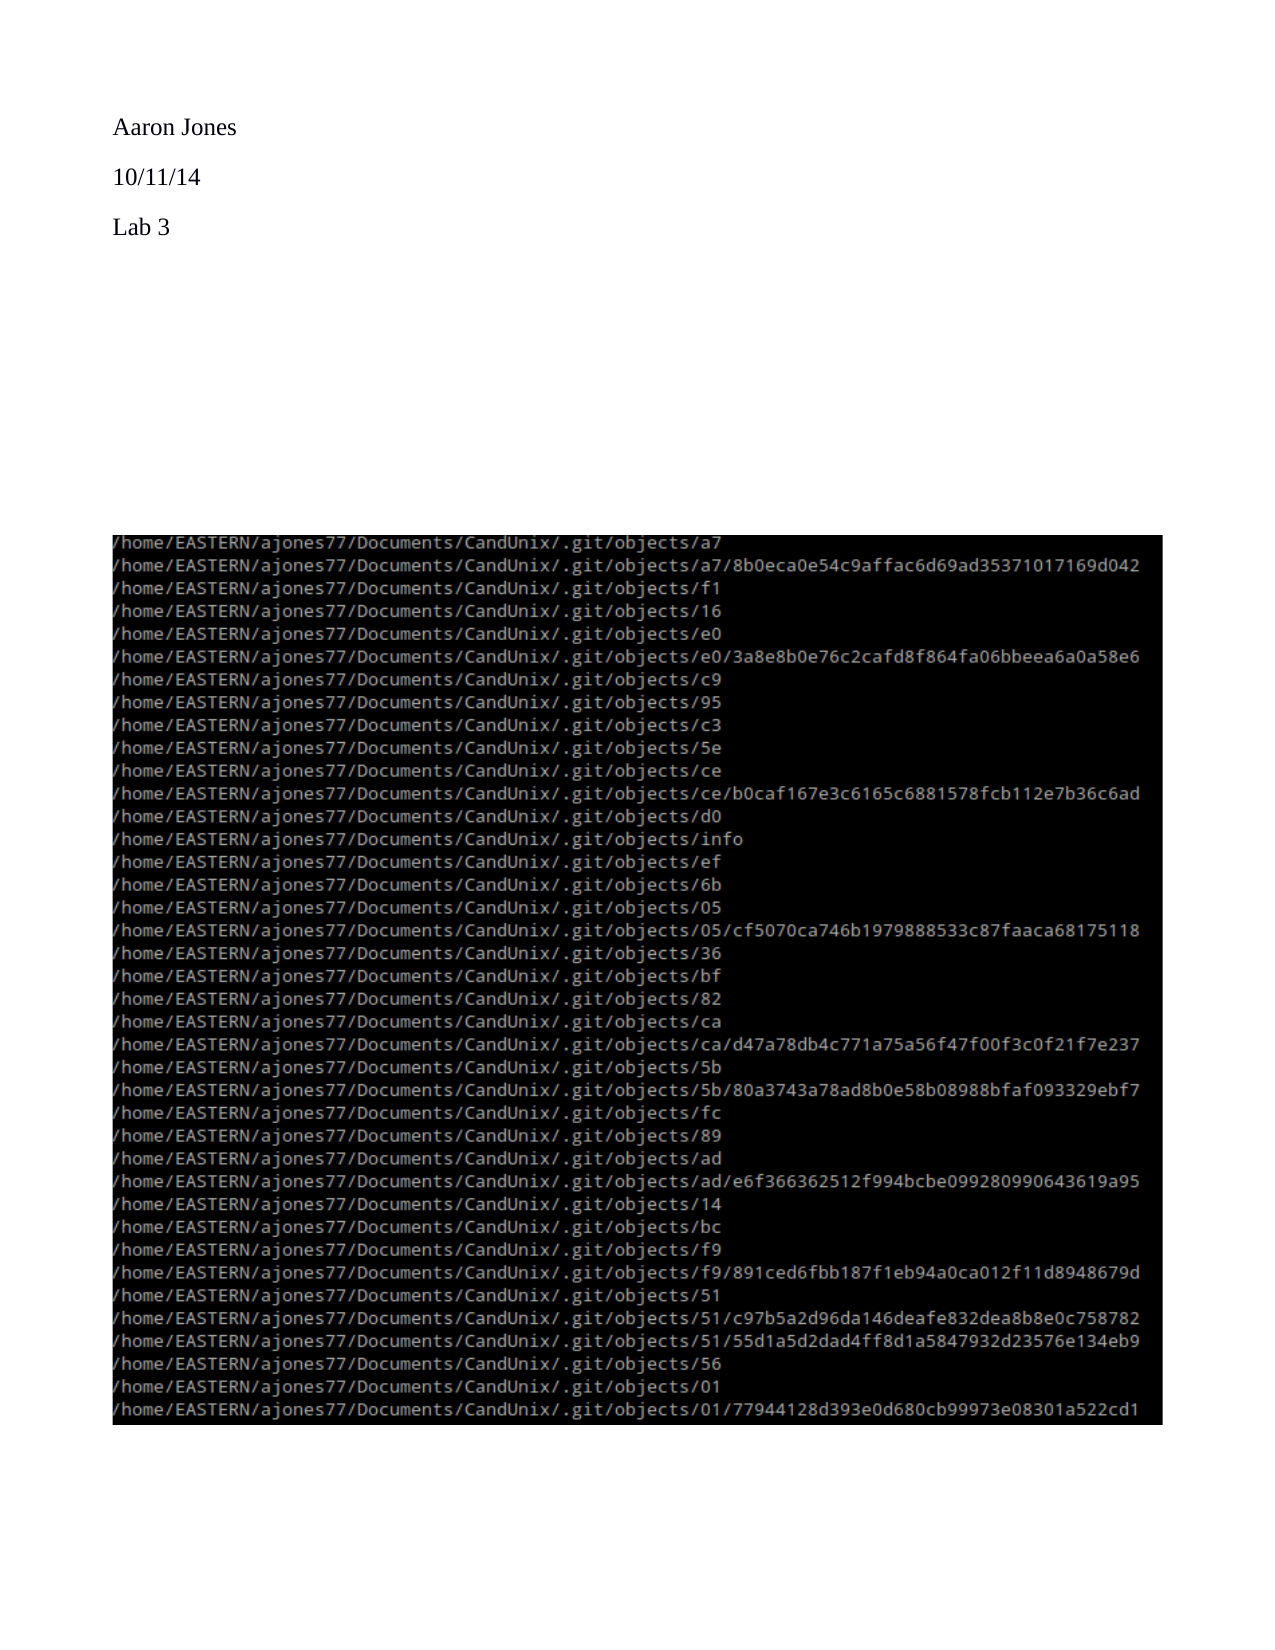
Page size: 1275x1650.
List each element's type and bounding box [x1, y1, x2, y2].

picture [112, 535, 1163, 1425]
